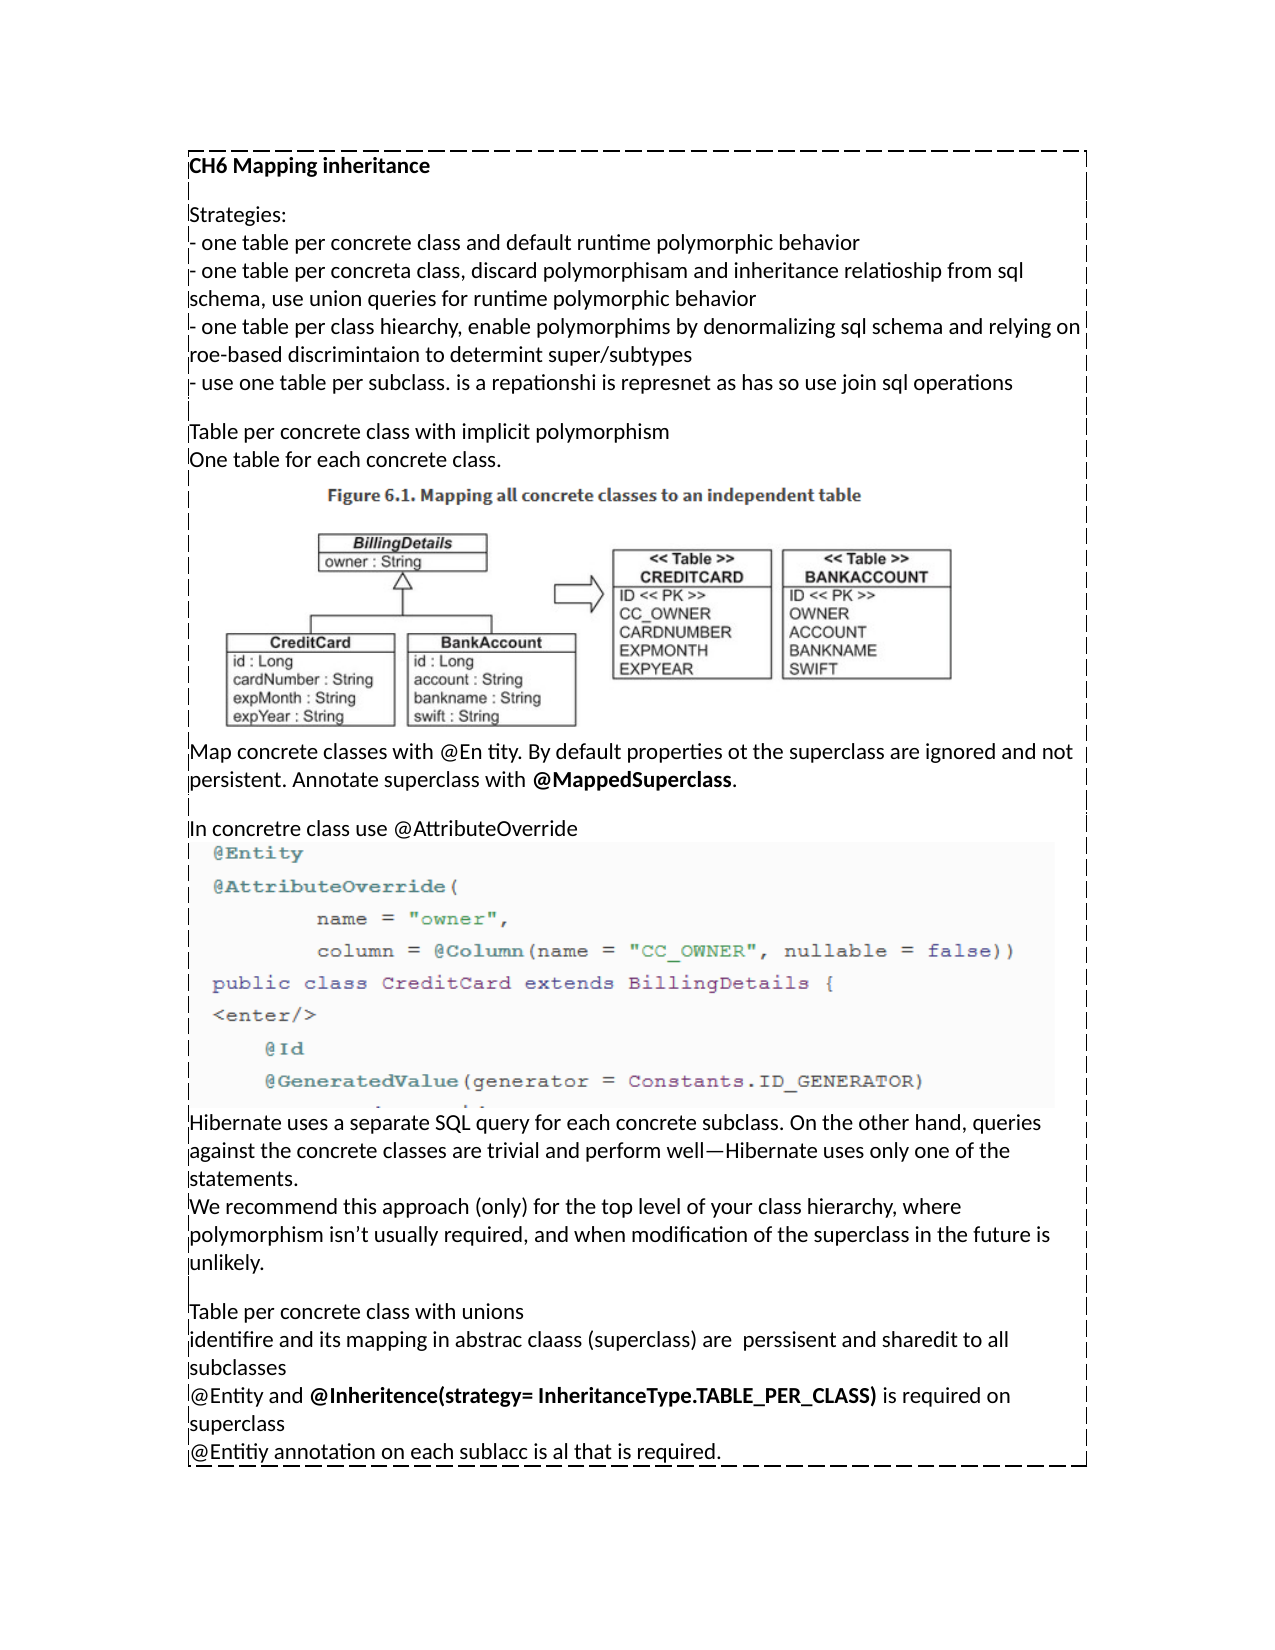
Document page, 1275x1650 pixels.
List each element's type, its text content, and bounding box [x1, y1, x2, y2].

text Table per concrete class with implicit polymorphism One table for each concrete class. Map concrete classes with @En tity. By default properties ot the superclass are ignored and not persistent. Annotate superclass with @MappedSuperclass. [187, 416, 1087, 793]
text Table per concrete class with unions identifire and its mapping in abstrac claass (superclass) are perssisent and sharedit to all subclasses @Entity and @Inheritence(strategy= InheritanceType.TABLE_PER_CLASS) is required on superclass @Entitiy annotation on each sublacc is al that is required. [187, 1295, 1087, 1467]
text Strategies: - one table per concrete class and default runtime polymorphic behavior - one table per concreta class, discard polymorphisam and inheritance relatioship from sql schema, use union queries for runtime polymorphic behavior - one table per class hiearchy, enable polymorphims by denormalizing sql schema and relying on roe-based discrimintaion to determint super/subtypes - use one table per subclass. is a repationshi is represnet as has so use join sql operations [187, 199, 1087, 397]
text In concretre class use @AttributeOverride Hibernate uses a separate SQL query for each concrete subclass. On the other hand, queries against the concrete classes are trivial and perform well—Hibernate uses only one of the statements. We recommend this approach (only) for the top level of your class hierarchy, where polymorphism isn’t usually required, and when modification of the superclass in the future is unlikely. [187, 813, 1087, 1276]
text CH6 Mapping inheritance [187, 150, 1087, 179]
